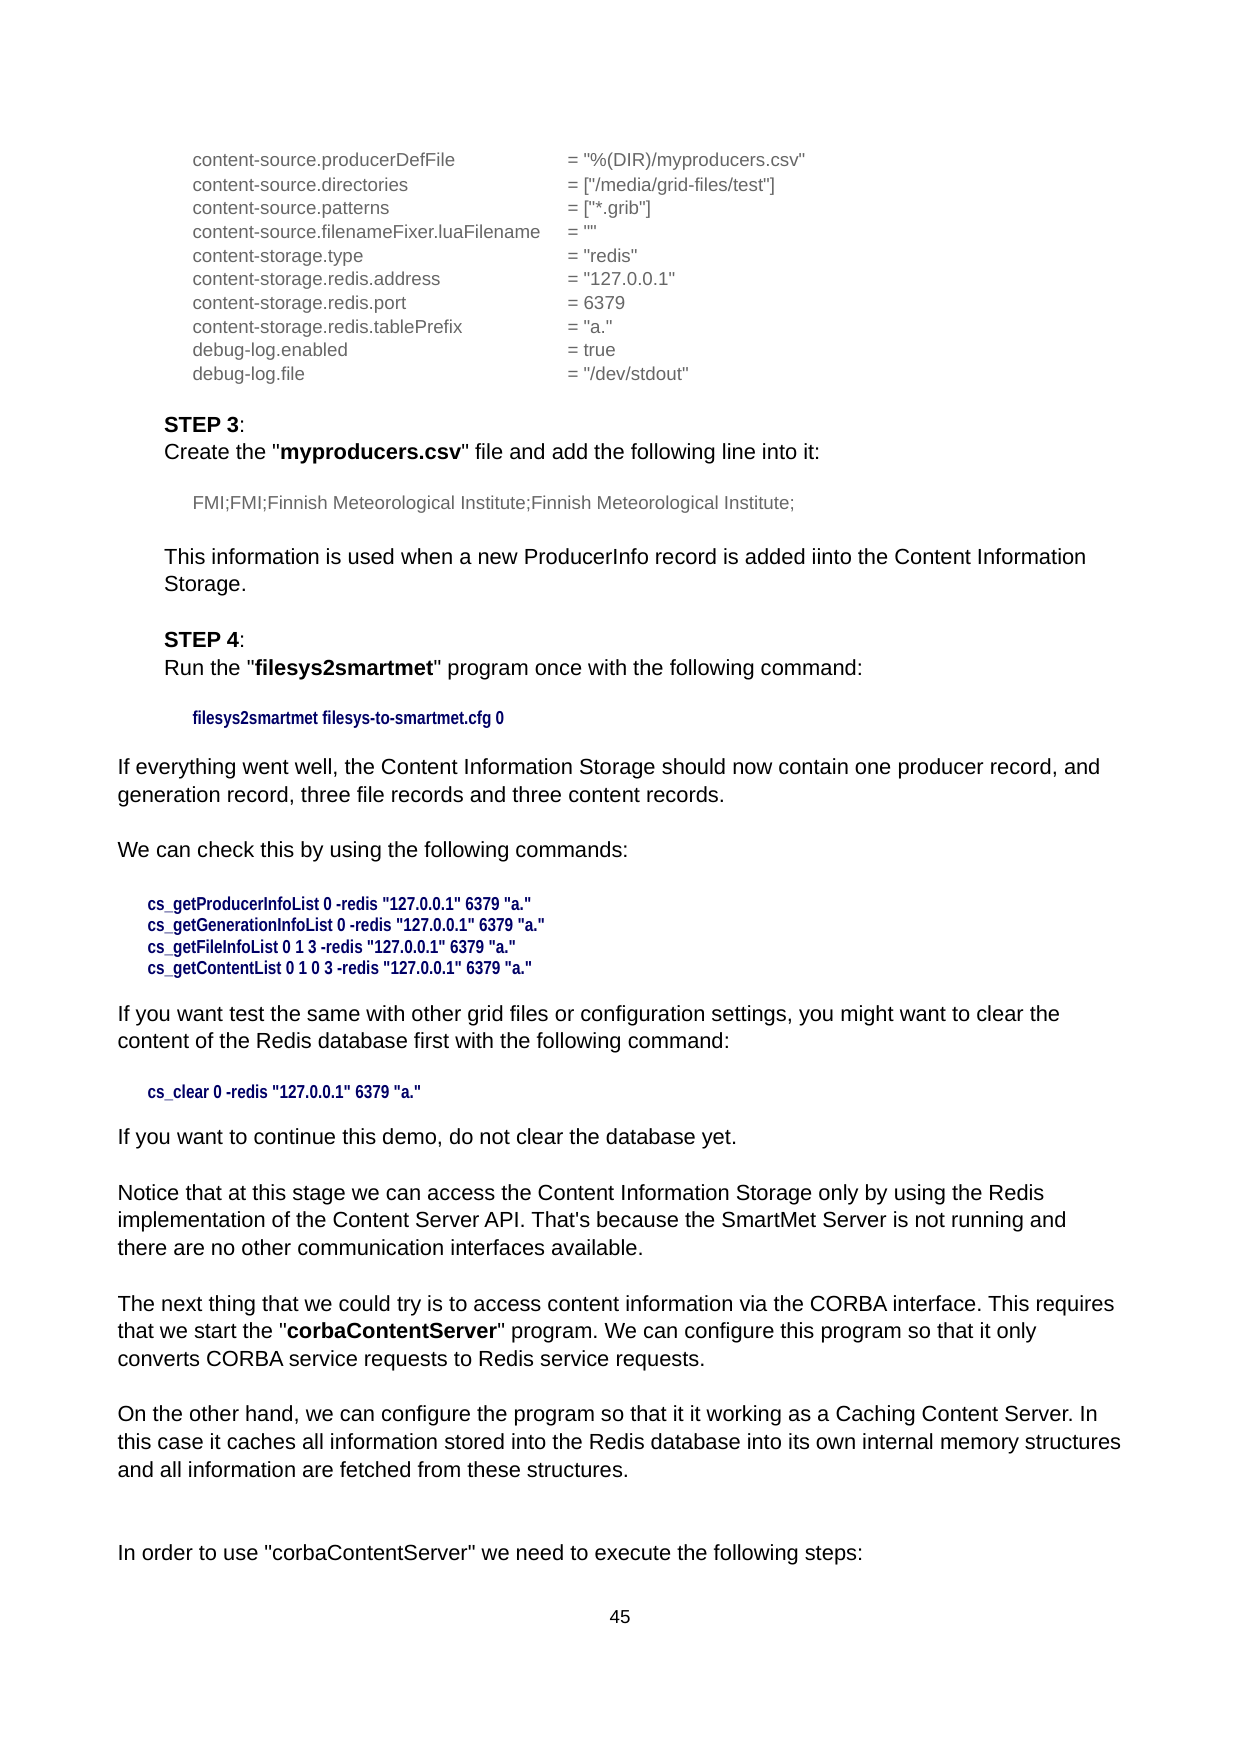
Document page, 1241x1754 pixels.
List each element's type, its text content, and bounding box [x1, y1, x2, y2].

text In order to use "corbaContentServer" we need to execute the following steps: [117, 1540, 1122, 1565]
text If everything went well, the Content Information Storage should now contain one producer record, and generation record, three file records and three content records. [117, 754, 1122, 807]
text This information is used when a new ProducerInfo record is added iinto the Content Information Storage. [164, 543, 1122, 596]
text The next thing that we could try is to access content information via the CORBA interface. This requires that we start the "corbaContentServer" program. We can configure this program so that it only converts CORBA service requests to Redis service requests. [117, 1290, 1122, 1371]
text We can check this by using the following commands: [117, 837, 1122, 862]
text content-storage.redis.tablePrefix = "a." [117, 315, 1122, 337]
text content-storage.redis.port = 6379 [117, 292, 1122, 313]
text If you want test the same with other grid files or configuration settings, you might want to clear the content of the Redis database first with the following command: [117, 1000, 1122, 1053]
text STEP 3: [164, 412, 1122, 437]
text cs_getGenerationInfoList 0 -redis "127.0.0.1" 6379 "a." [117, 914, 1122, 936]
text Create the "myproducers.csv" file and add the following line into it: [164, 439, 1122, 464]
text filesys2smartmet filesys-to-smartmet.cfg 0 [117, 707, 1122, 729]
text content-storage.type = "redis" [117, 244, 1122, 266]
text On the other hand, we can configure the program so that it it working as a Caching Content Server. In this case it caches all information stored into the Redis database into its own internal memory structures and all information are fetched from these structures. [117, 1401, 1122, 1482]
text Notice that at this stage we can access the Content Information Storage only by using the Redis implementation of the Content Server API. That's because the SmartMet Server is not running and there are no other communication interfaces available. [117, 1179, 1122, 1260]
text content-source.patterns = ["*.grib"] [117, 197, 1122, 219]
text cs_getFileInfoList 0 1 3 -redis "127.0.0.1" 6379 "a." [117, 936, 1122, 957]
text content-source.filenameFixer.luaFilename = "" [117, 221, 1122, 242]
text debug-log.enabled = true [117, 339, 1122, 361]
text debug-log.file = "/dev/stdout" [117, 363, 1122, 384]
text If you want to continue this demo, do not clear the database yet. [117, 1124, 1122, 1149]
text cs_getProducerInfoList 0 -redis "127.0.0.1" 6379 "a." [117, 893, 1122, 914]
text content-source.producerDefFile = "%(DIR)/myproducers.csv" [117, 146, 1122, 171]
text content-storage.redis.address = "127.0.0.1" [117, 268, 1122, 290]
text content-source.directories = ["/media/grid-files/test"] [117, 173, 1122, 195]
text cs_clear 0 -redis "127.0.0.1" 6379 "a." [117, 1081, 1122, 1103]
text cs_getContentList 0 1 0 3 -redis "127.0.0.1" 6379 "a." [117, 957, 1122, 979]
text Run the "filesys2smartmet" program once with the following command: [164, 654, 1122, 679]
text STEP 4: [164, 627, 1122, 652]
text FMI;FMI;Finnish Meteorological Institute;Finnish Meteorological Institute; [117, 492, 1122, 514]
